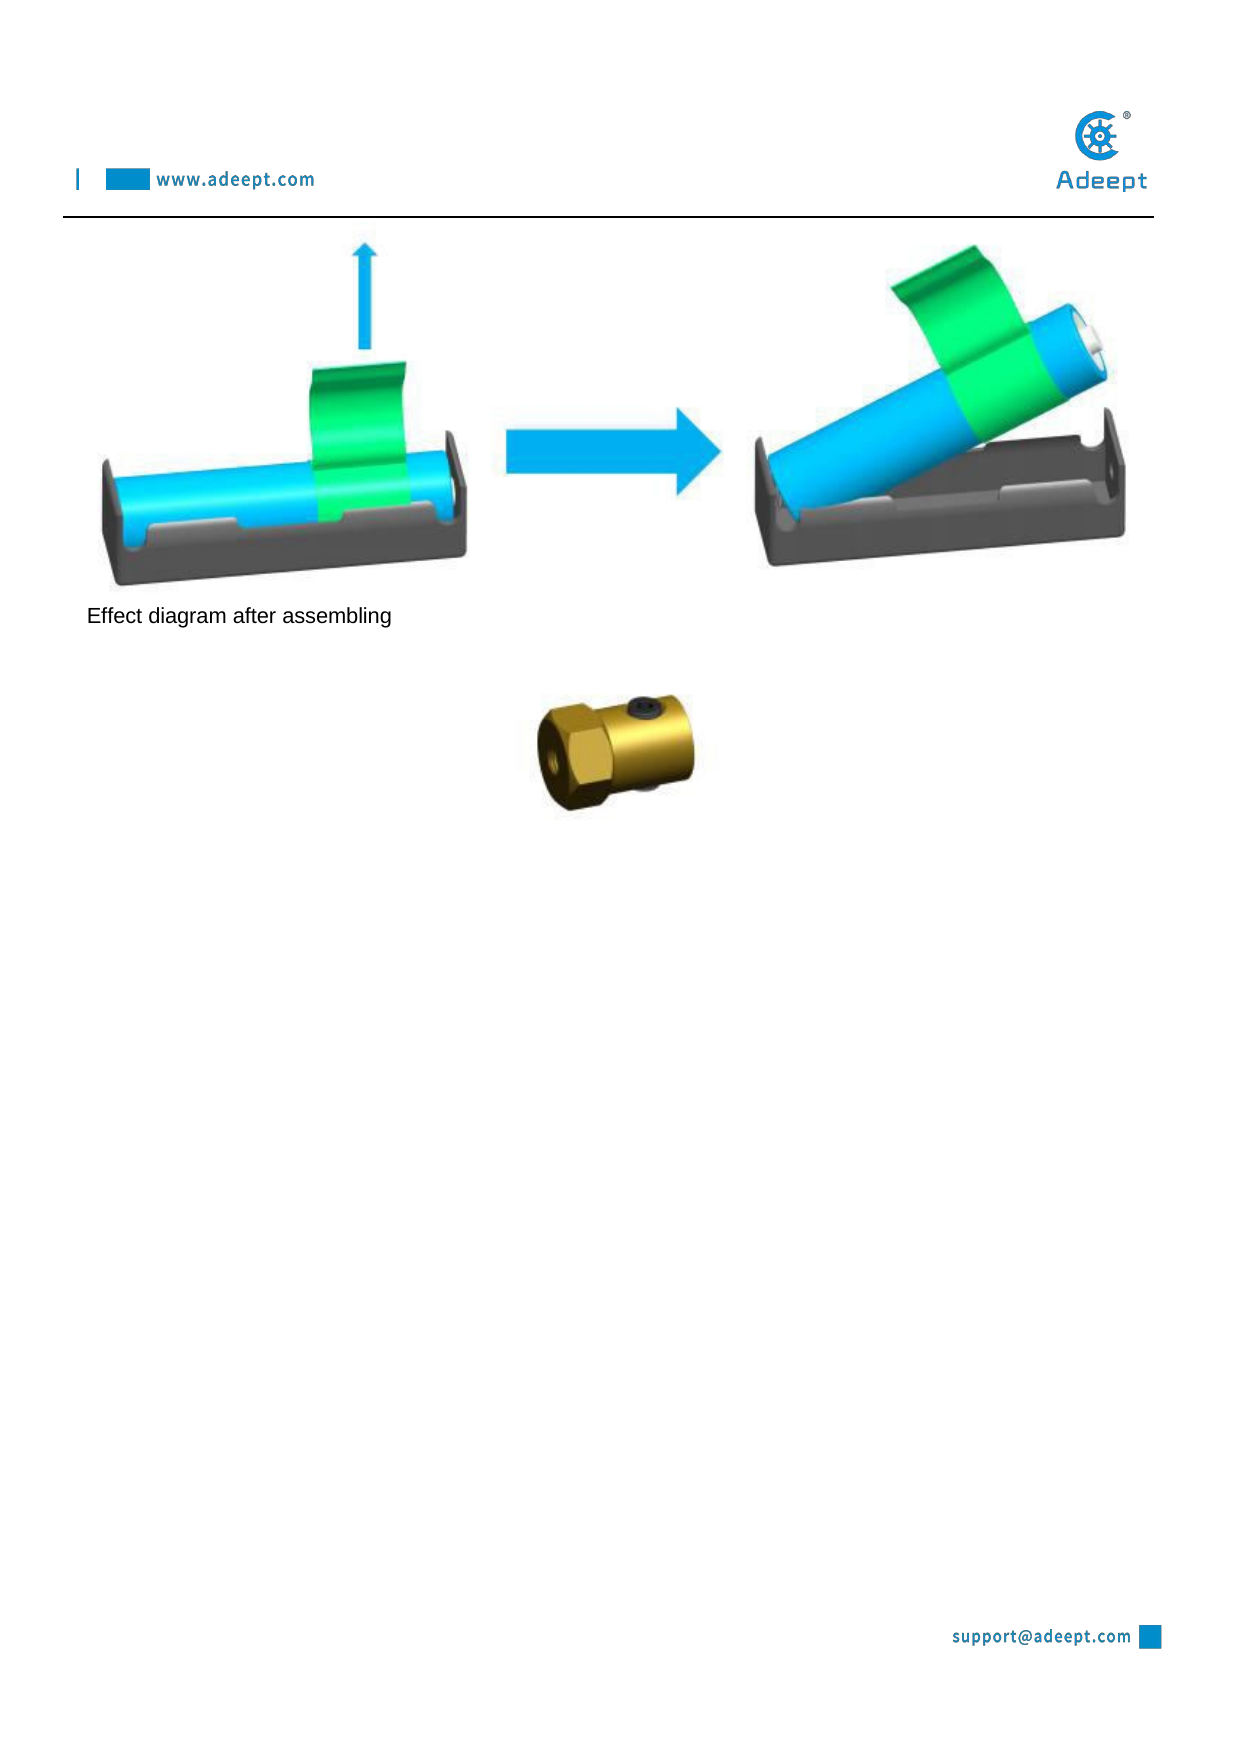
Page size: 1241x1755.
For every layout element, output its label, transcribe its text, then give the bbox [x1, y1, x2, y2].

picture [75, 167, 343, 191]
picture [947, 1625, 1139, 1649]
text Effect diagram after assembling [87, 285, 1188, 628]
picture [442, 645, 820, 844]
picture [1056, 111, 1147, 192]
picture [75, 222, 1165, 603]
